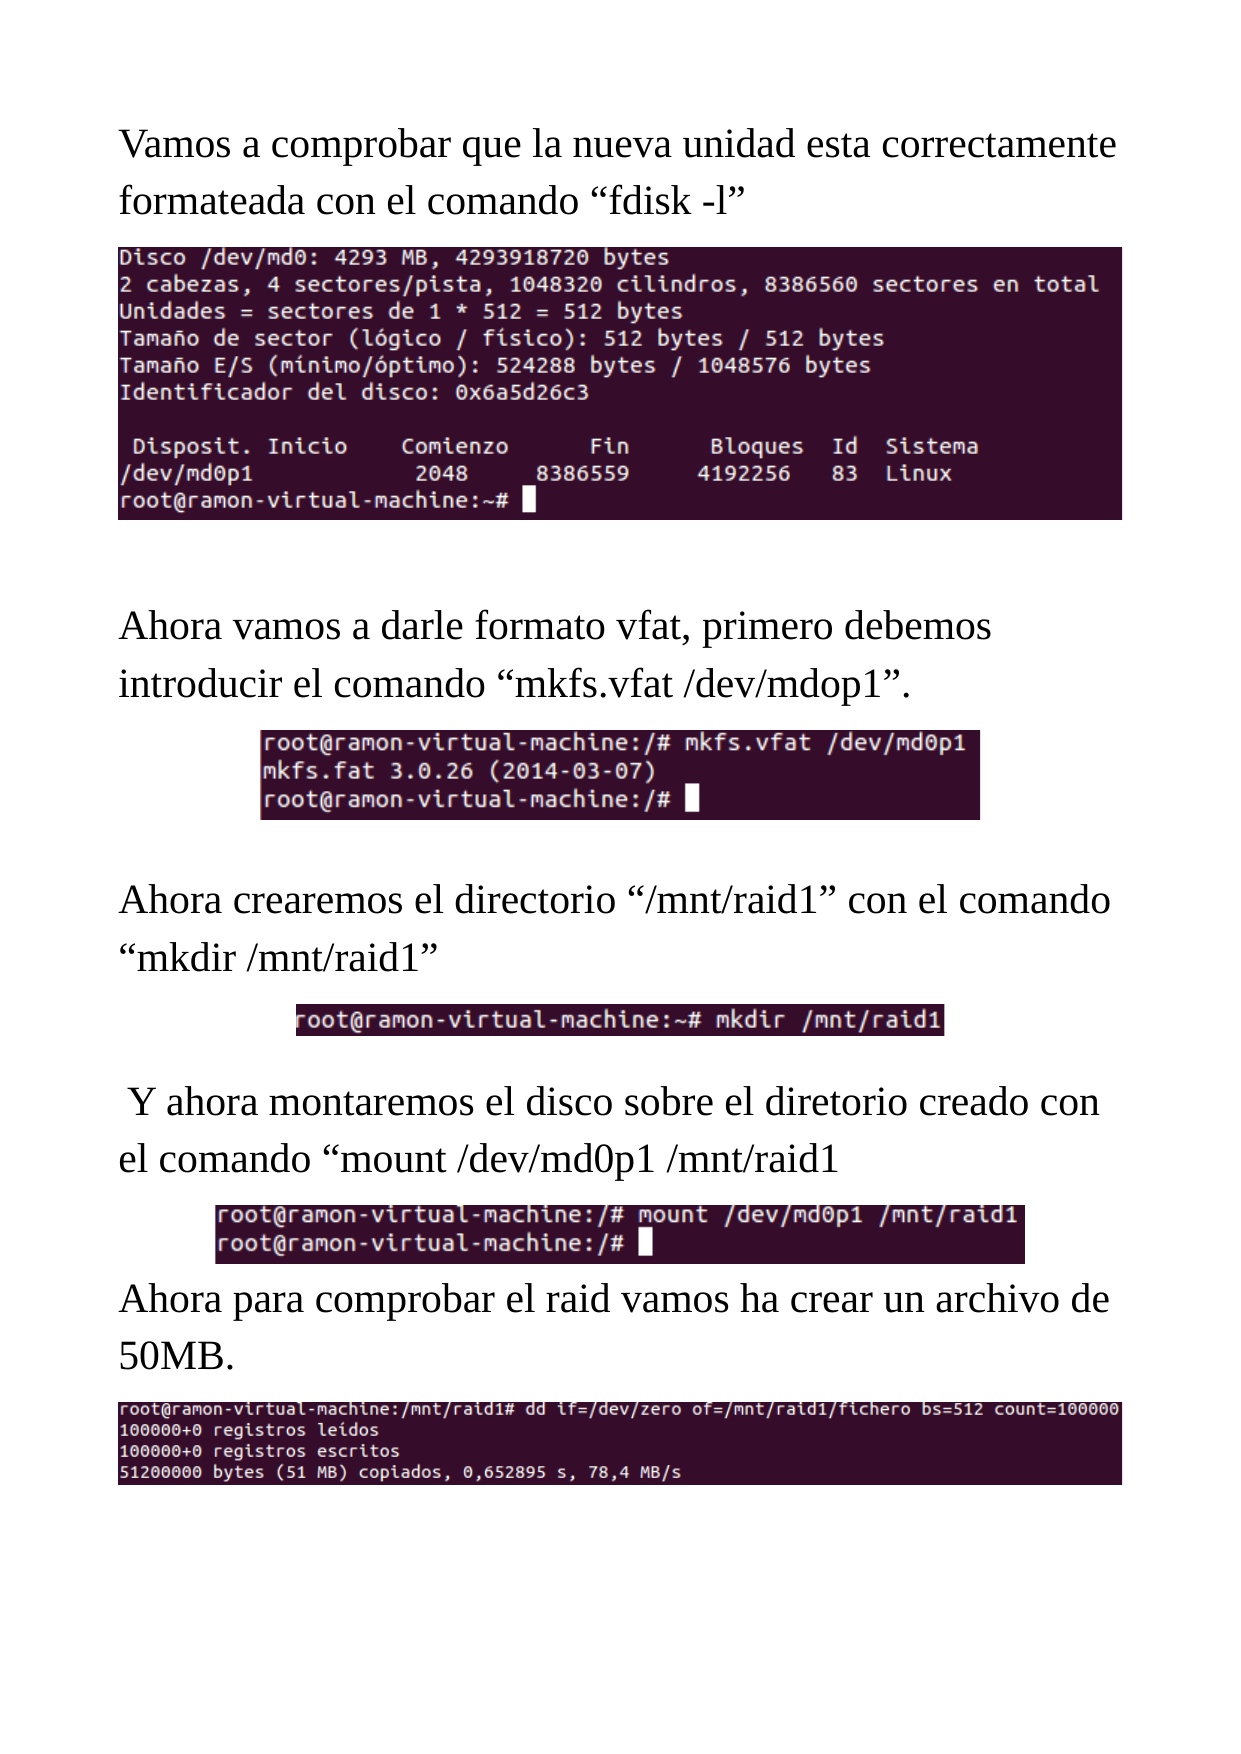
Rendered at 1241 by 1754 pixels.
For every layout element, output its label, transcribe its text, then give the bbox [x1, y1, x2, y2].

picture [260, 730, 981, 820]
text Ahora para comprobar el raid vamos ha crear un archivo de 50MB. [118, 1206, 1122, 1379]
text Ahora crearemos el directorio “/mnt/raid1” con el comando “mkdir /mnt/raid1” [118, 874, 1122, 980]
text Vamos a comprobar que la nueva unidad esta correctamente formateada con el comando “fdisk -l” [118, 118, 1122, 223]
picture [118, 1402, 1123, 1485]
text Y ahora montaremos el disco sobre el diretorio creado con el comando “mount /dev/md0p1 /mnt/raid1 [118, 1076, 1122, 1182]
picture [296, 1004, 945, 1036]
text Ahora vamos a darle formato vfat, primero debemos introducir el comando “mkfs.vfat /dev/mdop1”. [118, 601, 1122, 706]
picture [118, 247, 1123, 520]
picture [215, 1205, 1025, 1264]
